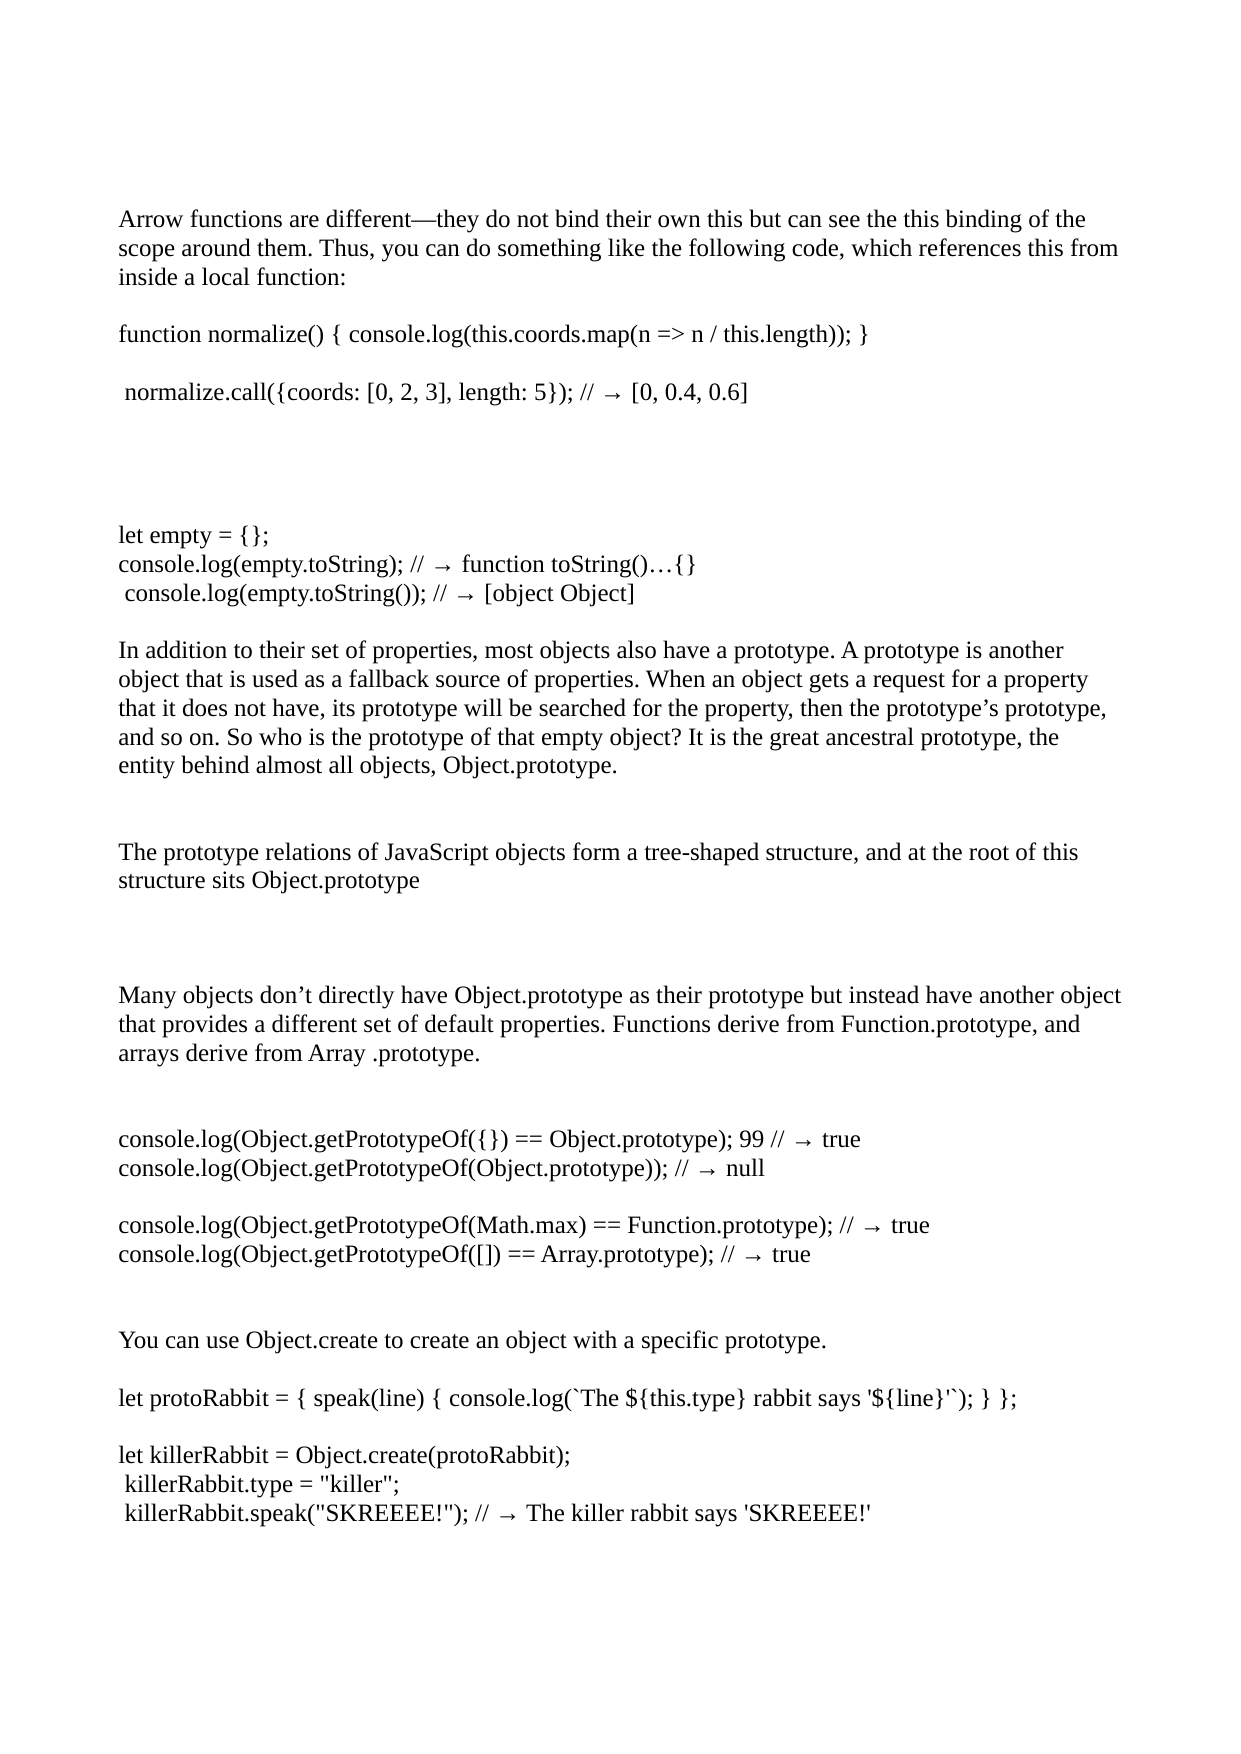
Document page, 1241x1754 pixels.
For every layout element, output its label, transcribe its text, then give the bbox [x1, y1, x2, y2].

text normalize.call({coords: [0, 2, 3], length: 5}); // → [0, 0.4, 0.6] [118, 377, 1122, 406]
text console.log(Object.getPrototypeOf(Math.max) == Function.prototype); // → true console.log(Object.getPrototypeOf([]) == Array.prototype); // → true [118, 1211, 1122, 1268]
text function normalize() { console.log(this.coords.map(n => n / this.length)); } [118, 319, 1122, 348]
text You can use Object.create to create an object with a specific prototype. [118, 1326, 1122, 1354]
text In addition to their set of properties, most objects also have a prototype. A prototype is another object that is used as a fallback source of properties. When an object gets a request for a property that it does not have, its prototype will be searched for the property, then the prototype’s prototype, and so on. So who is the prototype of that empty object? It is the great ancestral prototype, the entity behind almost all objects, Object.prototype. [118, 636, 1122, 779]
text The prototype relations of JavaScript objects form a tree-shaped structure, and at the root of this structure sits Object.prototype [118, 837, 1122, 894]
text console.log(empty.toString()); // → [object Object] [118, 578, 1122, 607]
text let empty = {}; [118, 521, 1122, 549]
text Arrow functions are different—they do not bind their own this but can see the this binding of the scope around them. Thus, you can do something like the following code, which references this from inside a local function: [118, 204, 1122, 291]
text killerRabbit.speak("SKREEEE!"); // → The killer rabbit says 'SKREEEE!' [118, 1498, 1122, 1527]
text let killerRabbit = Object.create(protoRabbit); [118, 1441, 1122, 1469]
text console.log(Object.getPrototypeOf({}) == Object.prototype); 99 // → true console.log(Object.getPrototypeOf(Object.prototype)); // → null [118, 1124, 1122, 1182]
text killerRabbit.type = "killer"; [118, 1469, 1122, 1498]
text let protoRabbit = { speak(line) { console.log(`The ${this.type} rabbit says '${line}'`); } }; [118, 1383, 1122, 1412]
text Many objects don’t directly have Object.prototype as their prototype but instead have another object that provides a different set of default properties. Functions derive from Function.prototype, and arrays derive from Array .prototype. [118, 981, 1122, 1067]
text console.log(empty.toString); // → function toString()…{} [118, 549, 1122, 578]
